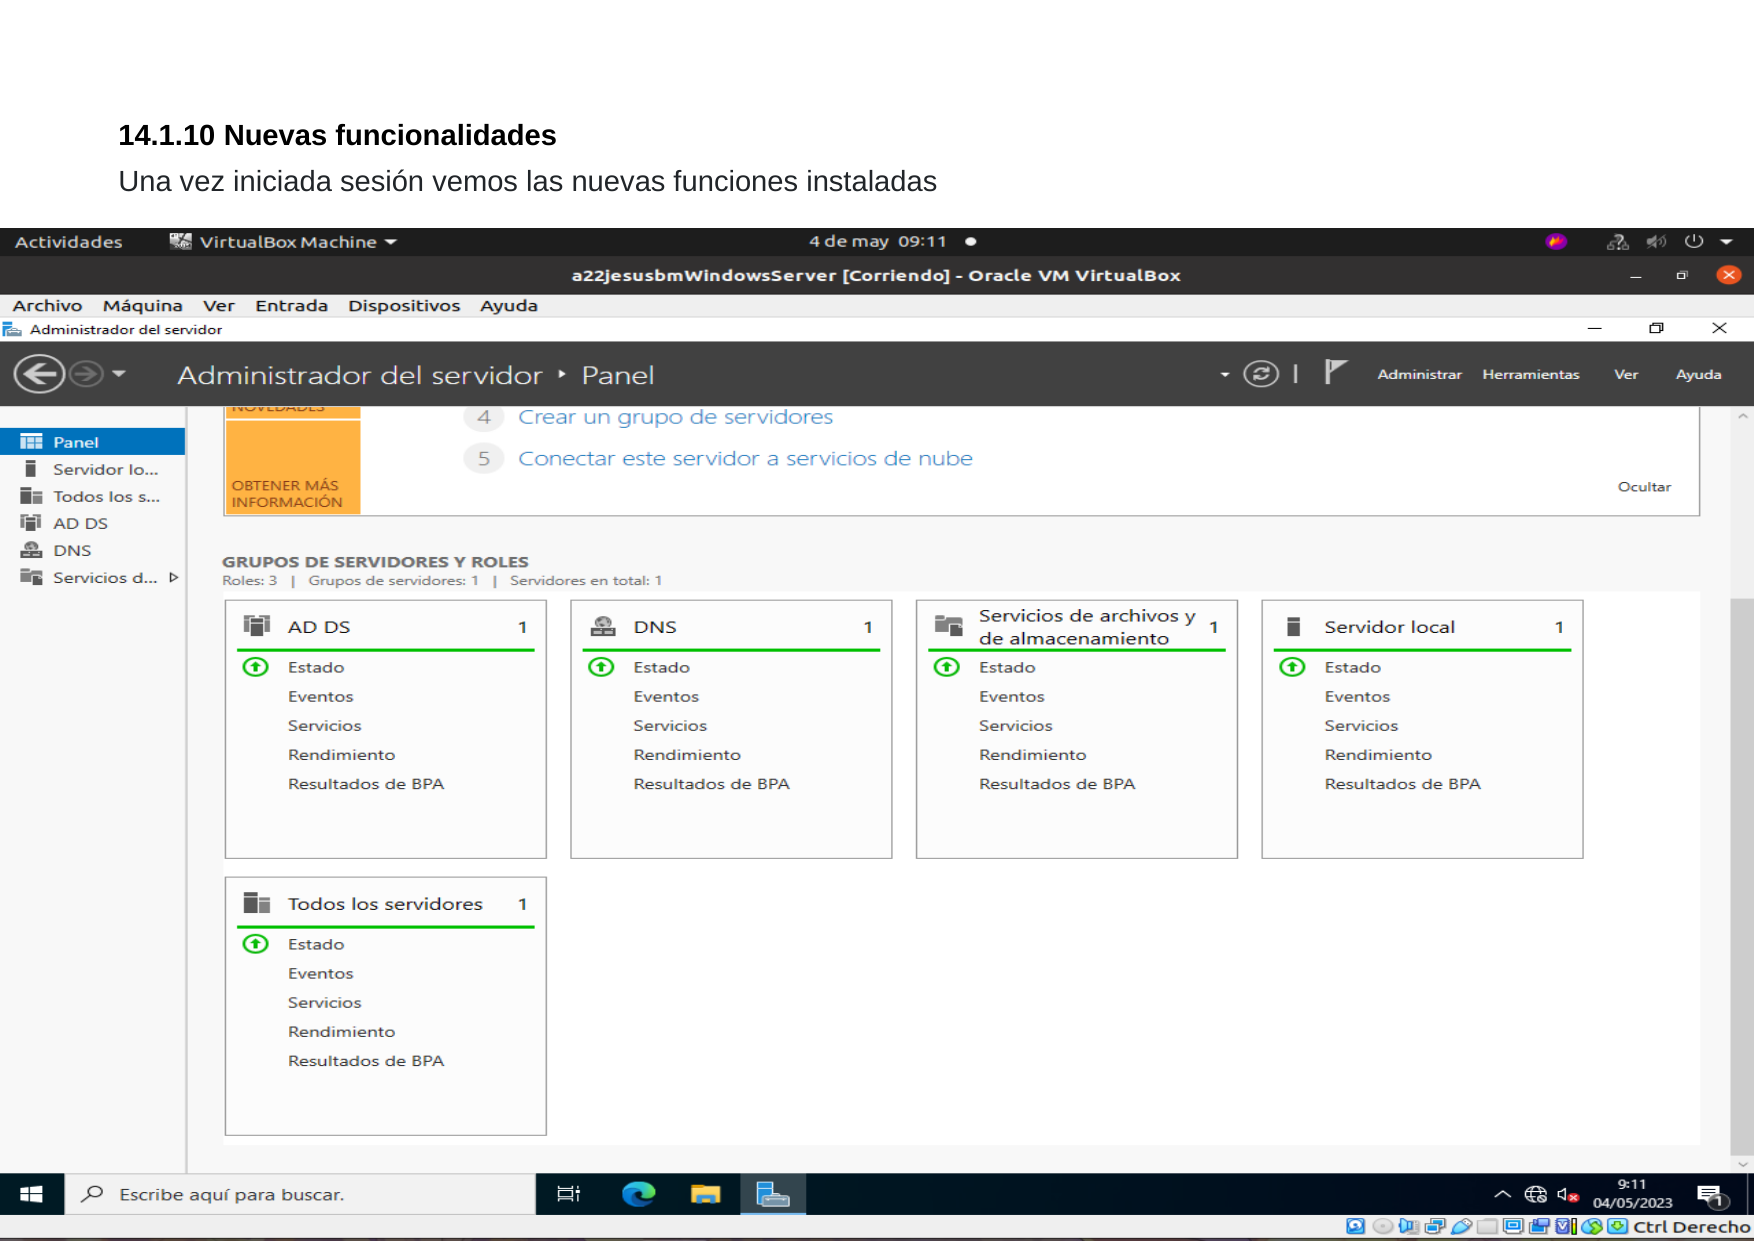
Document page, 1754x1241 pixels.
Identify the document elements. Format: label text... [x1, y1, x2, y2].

text Una vez iniciada sesión vemos las nuevas funciones instaladas [118, 164, 1636, 198]
subtitle 14.1.10 Nuevas funcionalidades [118, 118, 1636, 152]
picture [0, 228, 1754, 1241]
